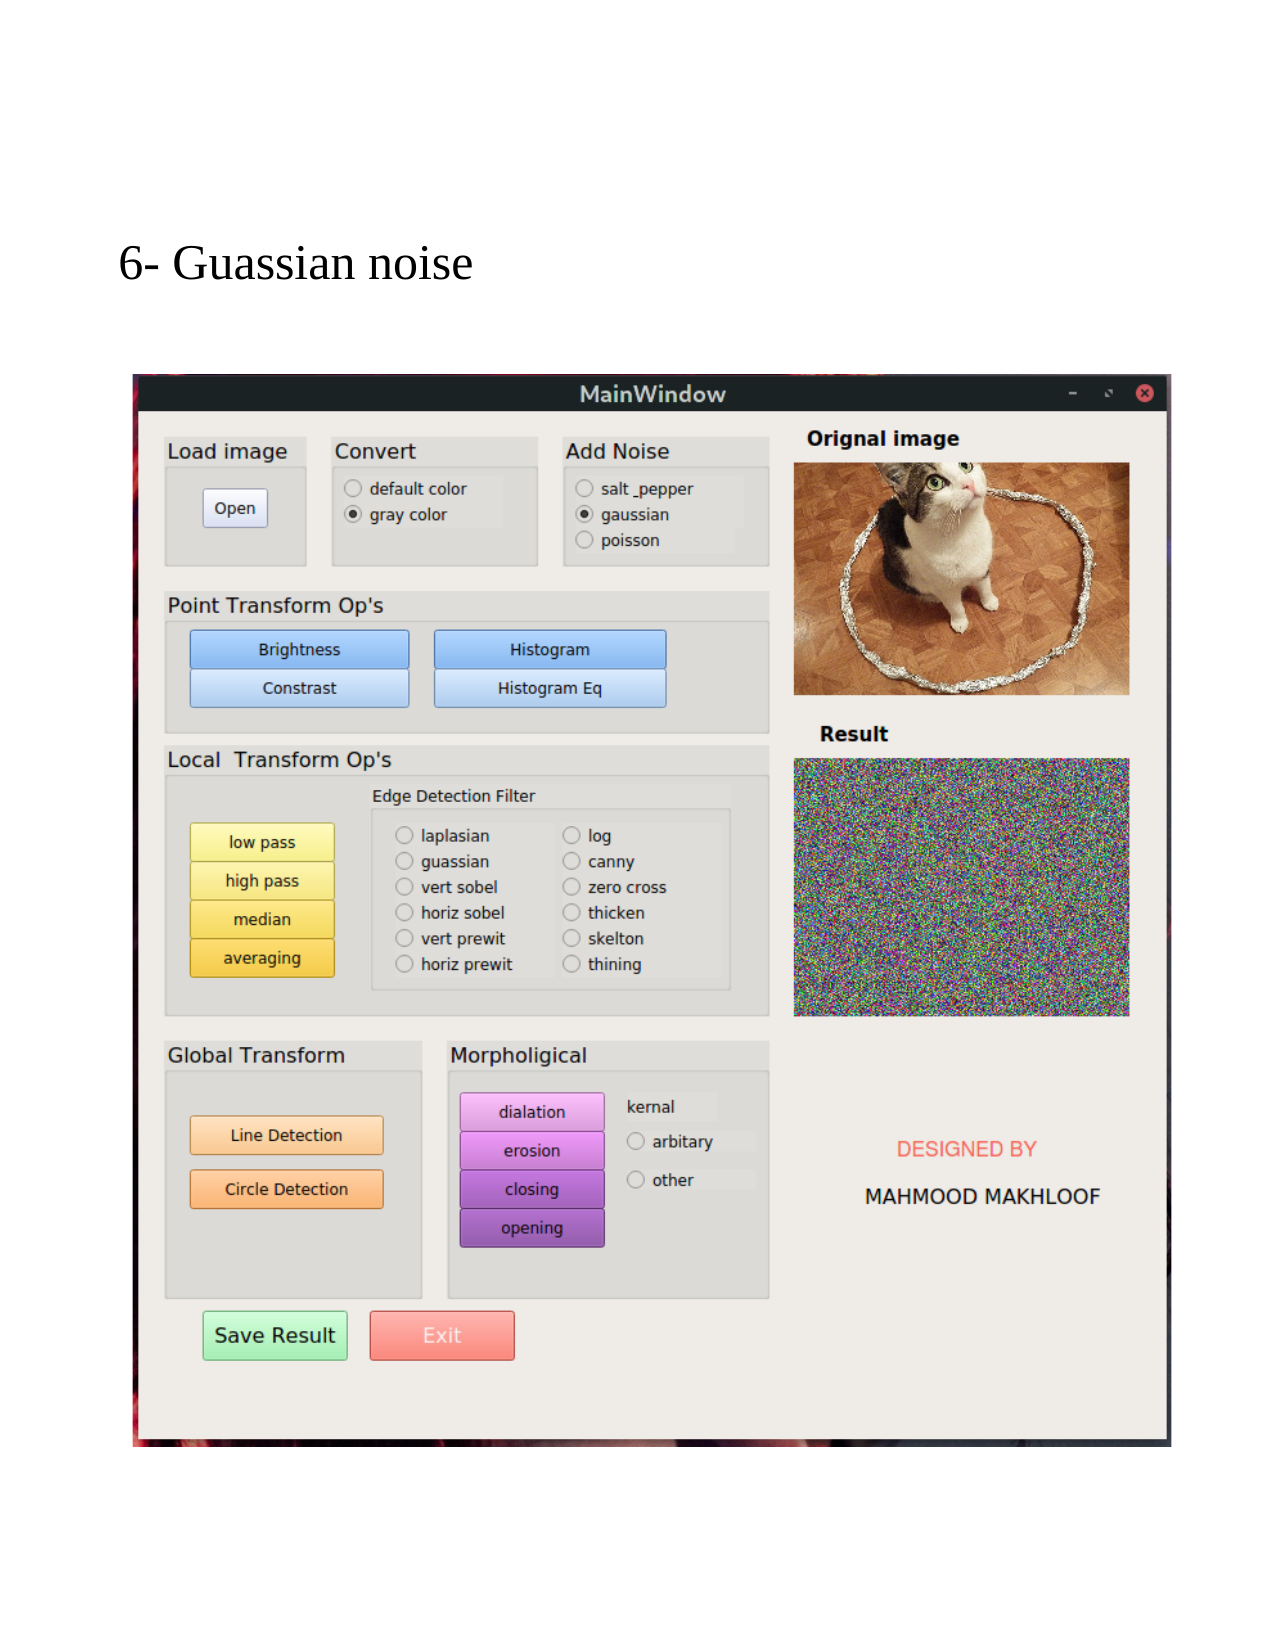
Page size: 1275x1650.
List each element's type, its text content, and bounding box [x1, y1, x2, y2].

text 6- Guassian noise [118, 233, 1157, 291]
picture [132, 374, 1172, 1447]
